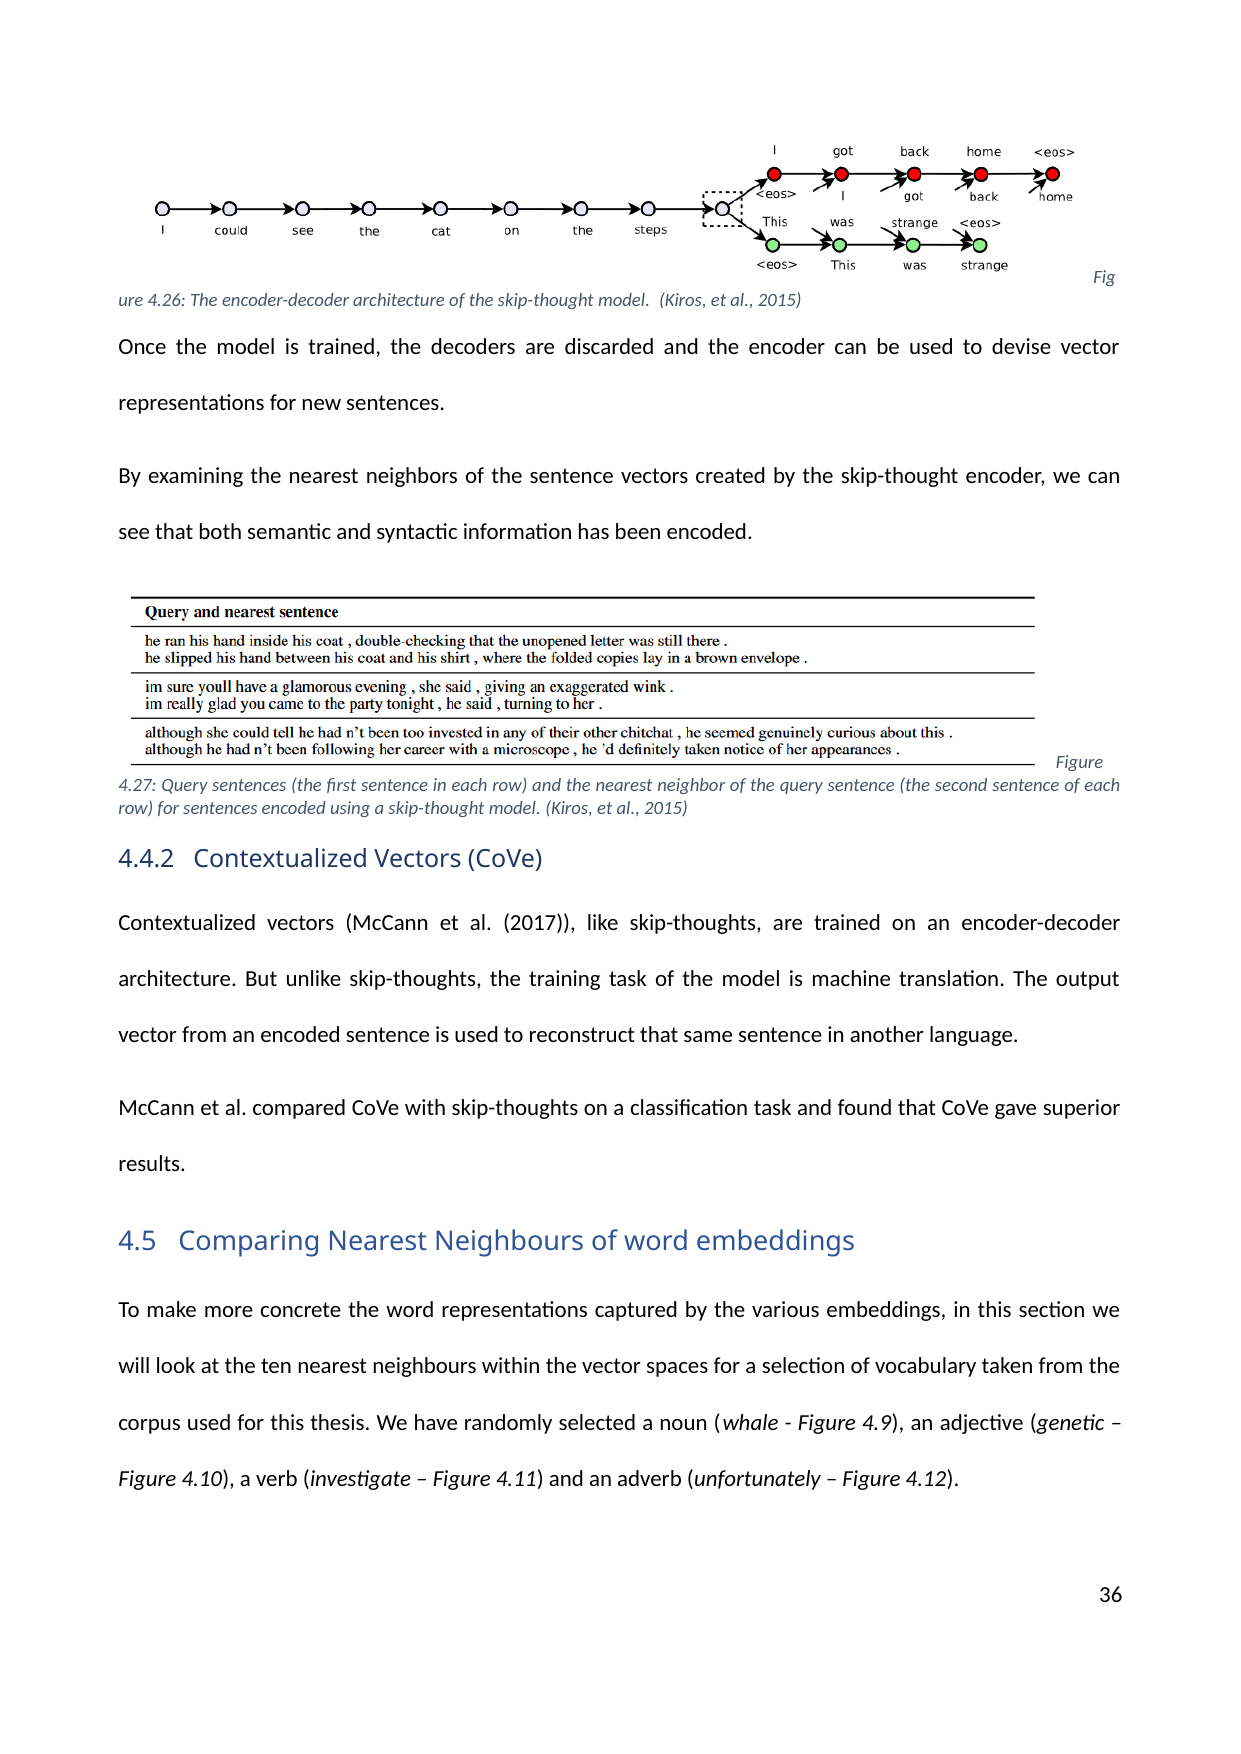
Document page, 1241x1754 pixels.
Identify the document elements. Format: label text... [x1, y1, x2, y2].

text Figure 4.27: Query sentences (the first sentence in each row) and the nearest neighbor of the query sentence (the second sentence of each row) for sentences encoded using a skip-thought model. [ CITATION kiros2015skip \l 3084 ] [118, 590, 1122, 819]
picture [118, 589, 1056, 769]
text By examining the nearest neighbors of the sentence vectors created by the skip-thought encoder, we can see that both semantic and syntactic information has been encoded. [118, 461, 1122, 545]
subtitle Contextualized Vectors (CoVe) [118, 840, 1122, 874]
subtitle Comparing Nearest Neighbours of word embeddings [118, 1222, 1122, 1259]
text McCann et al. compared CoVe with skip-thoughts on a classification task and found that CoVe gave superior results. [118, 1093, 1122, 1177]
text Figure 4.26: The encoder-decoder architecture of the skip-thought model. [ CITATION kiros2015skip \l 3084 ] [118, 118, 1122, 311]
text Once the model is trained, the decoders are discarded and the encoder can be used to devise vector representations for new sentences. [118, 332, 1122, 416]
text To make more concrete the word representations captured by the various embeddings, in this section we will look at the ten nearest neighbours within the vector spaces for a selection of vocabulary taken from the corpus used for this thesis. We have randomly selected a noun (whale - Figure 4.9), an adjective (genetic – Figure 4.10), a verb (investigate – Figure 4.11) and an adverb (unfortunately – Figure 4.12). [118, 1296, 1122, 1492]
picture [118, 118, 1094, 283]
text Contextualized vectors (McCann et al. (2017)), like skip-thoughts, are trained on an encoder-decoder architecture. But unlike skip-thoughts, the training task of the model is machine translation. The output vector from an encoded sentence is used to reconstruct that same sentence in another language. [118, 908, 1122, 1048]
